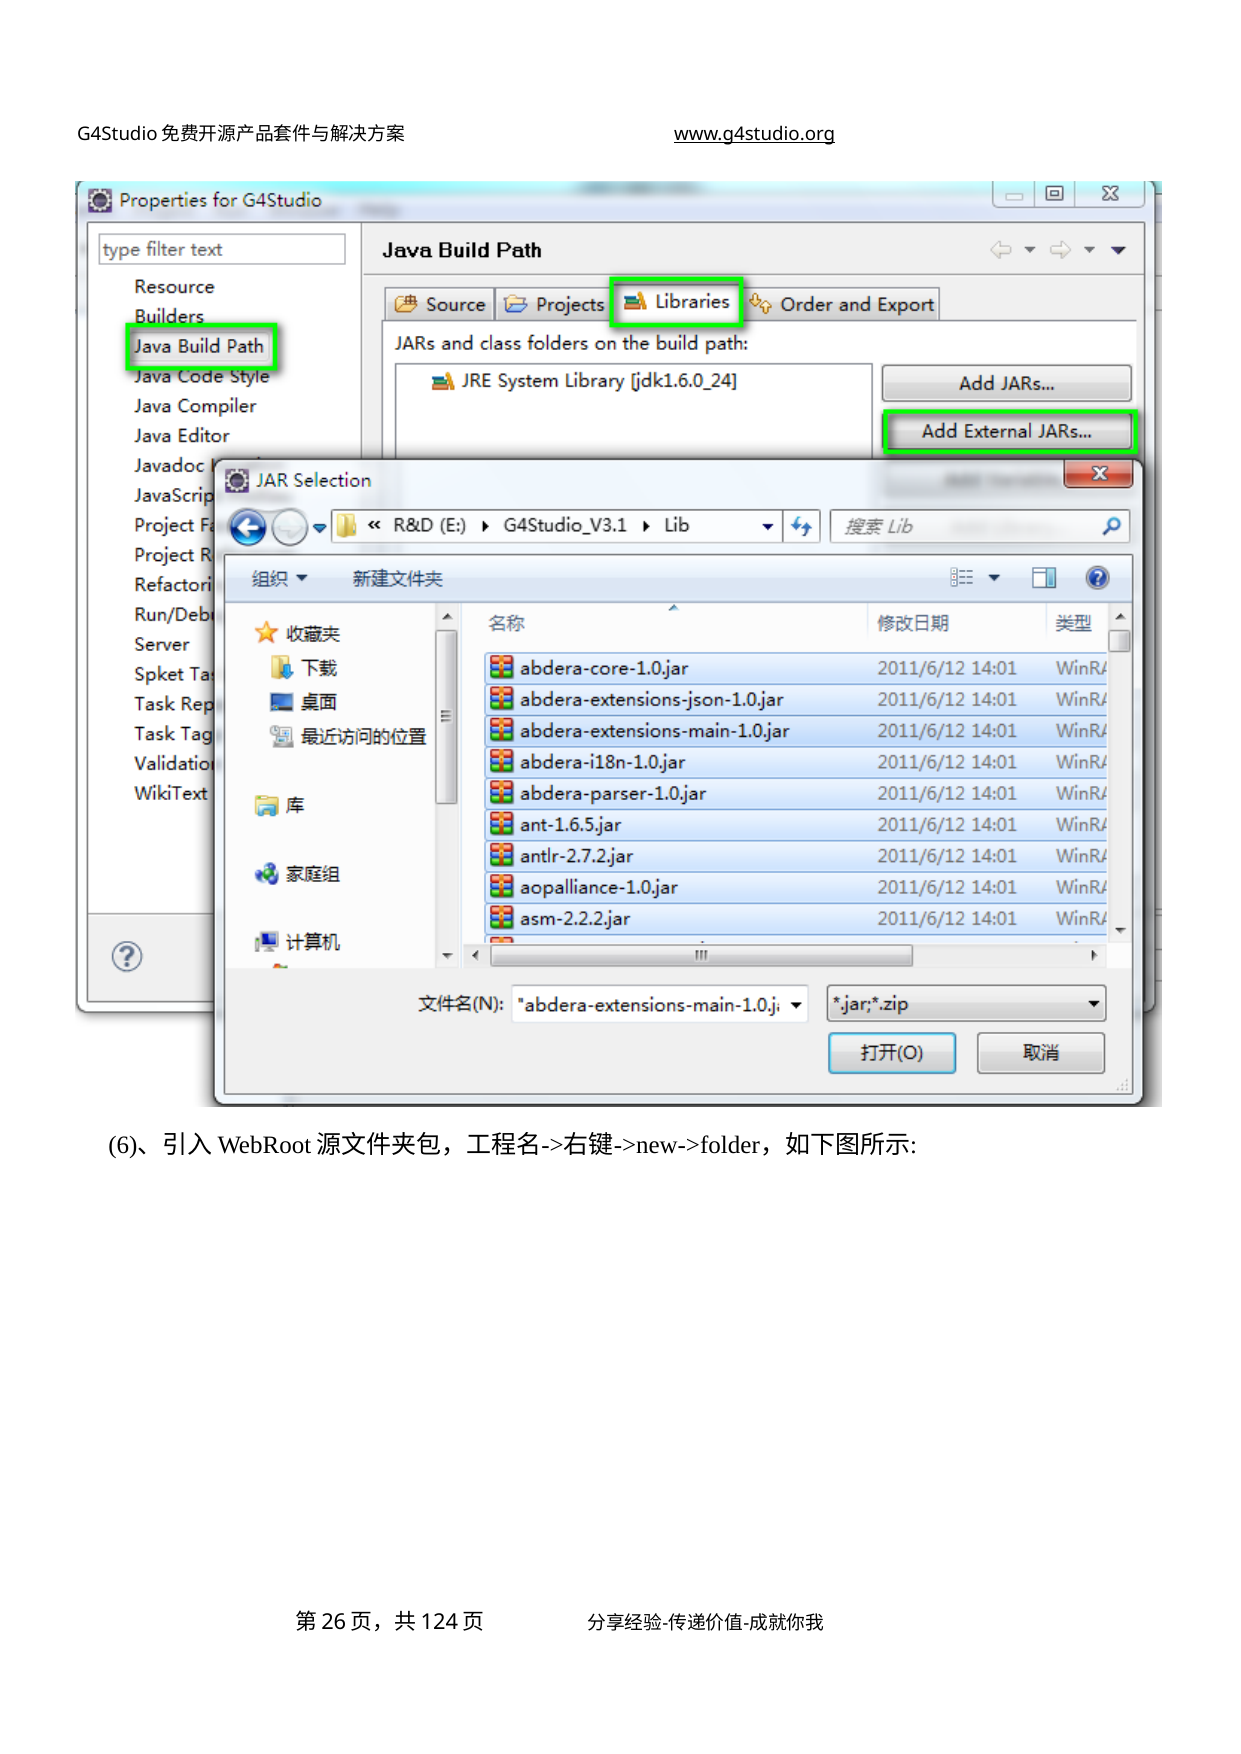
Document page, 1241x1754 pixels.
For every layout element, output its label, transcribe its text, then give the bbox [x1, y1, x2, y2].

picture [75, 181, 1162, 1107]
text (6)、引入WebRoot源文件夹包，工程名->右键->new->folder，如下图所示: [77, 175, 1163, 1161]
